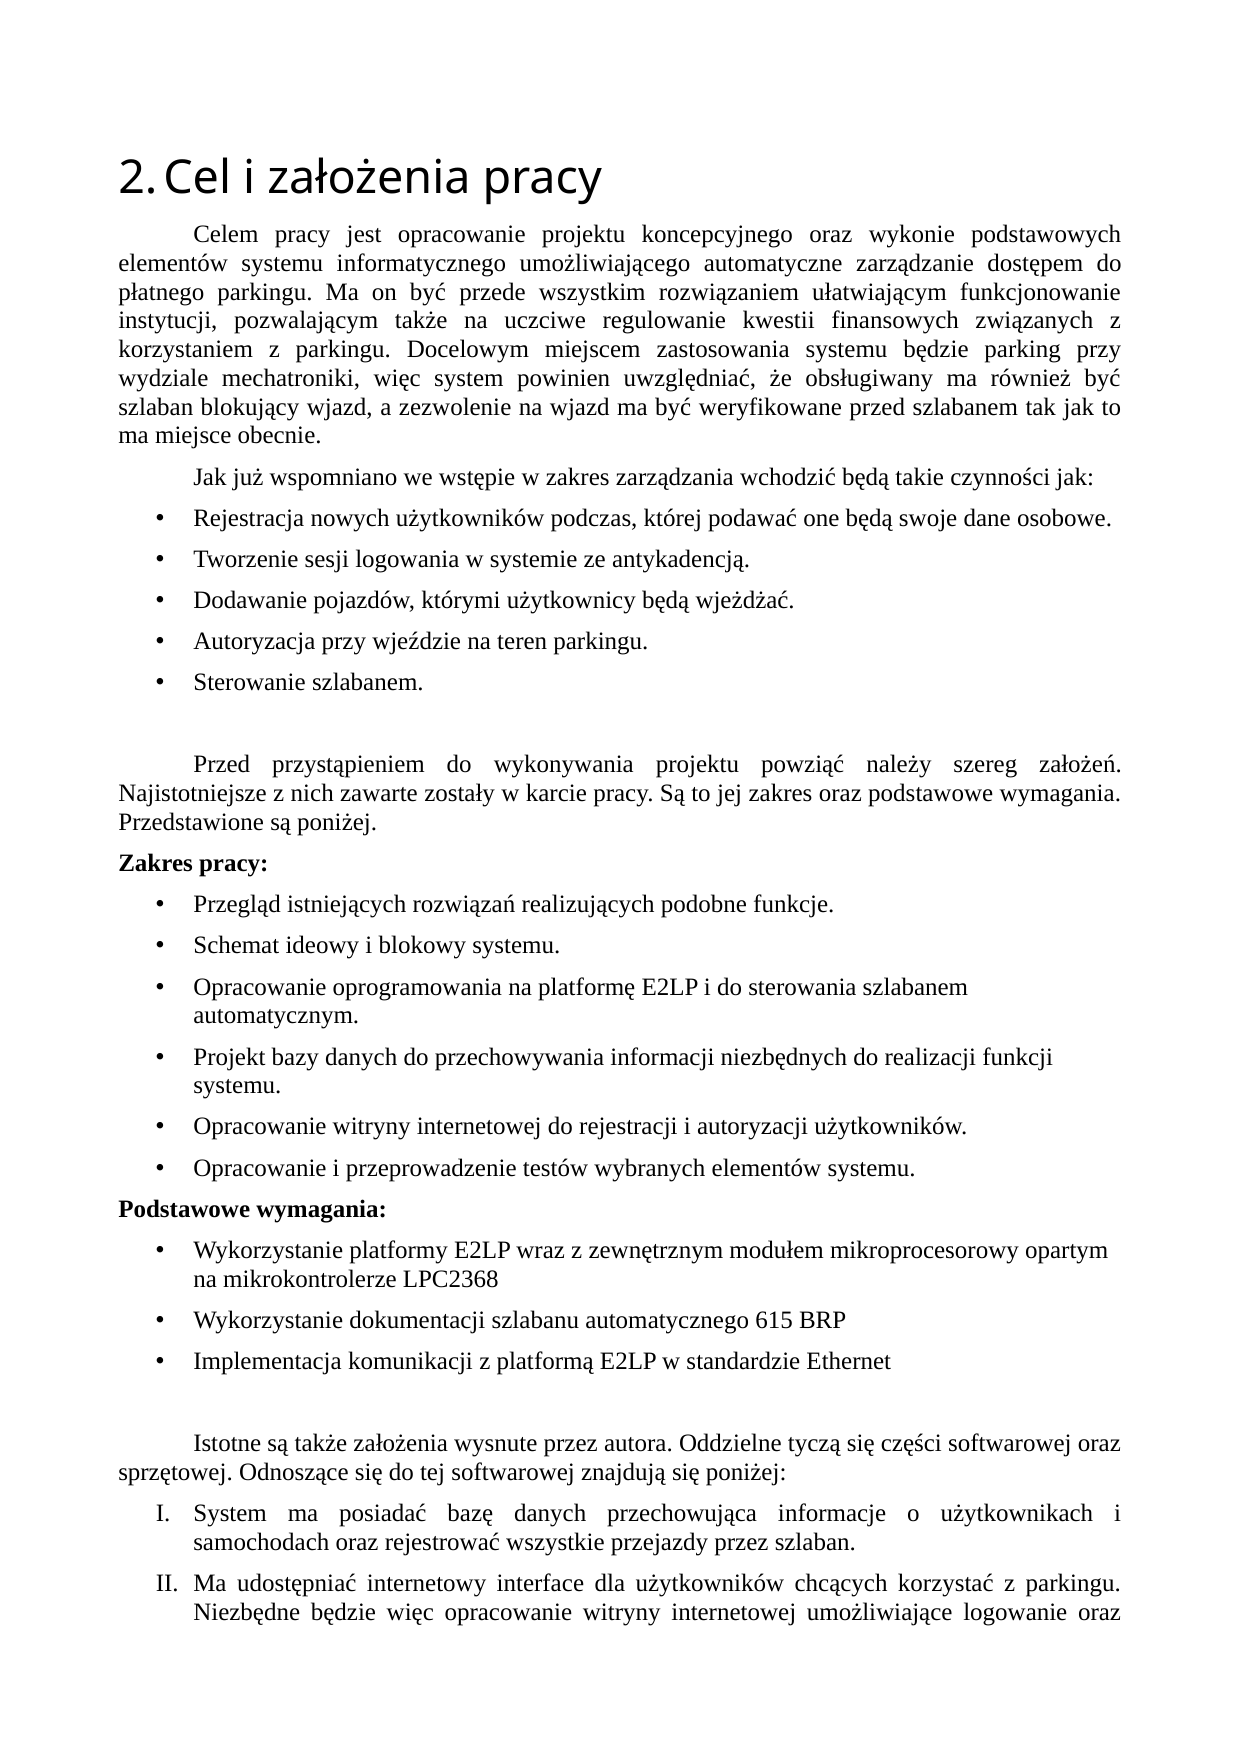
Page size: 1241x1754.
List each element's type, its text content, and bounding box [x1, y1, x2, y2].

text Jak już wspomniano we wstępie w zakres zarządzania wchodzić będą takie czynności jak: [118, 462, 1122, 490]
list Przegląd istniejących rozwiązań realizujących podobne funkcje. [156, 889, 1122, 918]
list Tworzenie sesji logowania w systemie ze antykadencją. [156, 544, 1122, 573]
list Dodawanie pojazdów, którymi użytkownicy będą wjeżdżać. [156, 585, 1122, 614]
list Opracowanie i przeprowadzenie testów wybranych elementów systemu. [156, 1153, 1122, 1181]
text Przed przystąpieniem do wykonywania projektu powziąć należy szereg założeń. Najistotniejsze z nich zawarte zostały w karcie pracy. Są to jej zakres oraz podstawowe wymagania. Przedstawione są poniżej. [118, 749, 1122, 836]
list Wykorzystanie dokumentacji szlabanu automatycznego 615 BRP [156, 1305, 1122, 1333]
text Celem pracy jest opracowanie projektu koncepcyjnego oraz wykonie podstawowych elementów systemu informatycznego umożliwiającego automatyczne zarządzanie dostępem do płatnego parkingu. Ma on być przede wszystkim rozwiązaniem ułatwiającym funkcjonowanie instytucji, pozwalającym także na uczciwe regulowanie kwestii finansowych związanych z korzystaniem z parkingu. Docelowym miejscem zastosowania systemu będzie parking przy wydziale mechatroniki, więc system powinien uwzględniać, że obsługiwany ma również być szlaban blokujący wjazd, a zezwolenie na wjazd ma być weryfikowane przed szlabanem tak jak to ma miejsce obecnie. [118, 219, 1122, 449]
list Opracowanie witryny internetowej do rejestracji i autoryzacji użytkowników. [156, 1111, 1122, 1140]
list Schemat ideowy i blokowy systemu. [156, 931, 1122, 959]
list Ma udostępniać internetowy interface dla użytkowników chcących korzystać z parkingu. Niezbędne będzie więc opracowanie witryny internetowej umożliwiające logowanie oraz [156, 1568, 1122, 1626]
list Rejestracja nowych użytkowników podczas, której podawać one będą swoje dane osobowe. [156, 503, 1122, 531]
subtitle Cel i założenia pracy [118, 143, 1122, 207]
list Implementacja komunikacji z platformą E2LP w standardzie Ethernet [156, 1346, 1122, 1375]
list Sterowanie szlabanem. [156, 667, 1122, 696]
list Autoryzacja przy wjeździe na teren parkingu. [156, 626, 1122, 655]
list Opracowanie oprogramowania na platformę E2LP i do sterowania szlabanem automatycznym. [156, 972, 1122, 1029]
text Istotne są także założenia wysnute przez autora. Oddzielne tyczą się części softwarowej oraz sprzętowej. Odnoszące się do tej softwarowej znajdują się poniżej: [118, 1428, 1122, 1486]
text Podstawowe wymagania: [118, 1194, 1122, 1222]
text Zakres pracy: [118, 848, 1122, 877]
list System ma posiadać bazę danych przechowująca informacje o użytkownikach i samochodach oraz rejestrować wszystkie przejazdy przez szlaban. [156, 1498, 1122, 1556]
list Projekt bazy danych do przechowywania informacji niezbędnych do realizacji funkcji systemu. [156, 1042, 1122, 1099]
list Wykorzystanie platformy E2LP wraz z zewnętrznym modułem mikroprocesorowy opartym na mikrokontrolerze LPC2368 [156, 1235, 1122, 1292]
